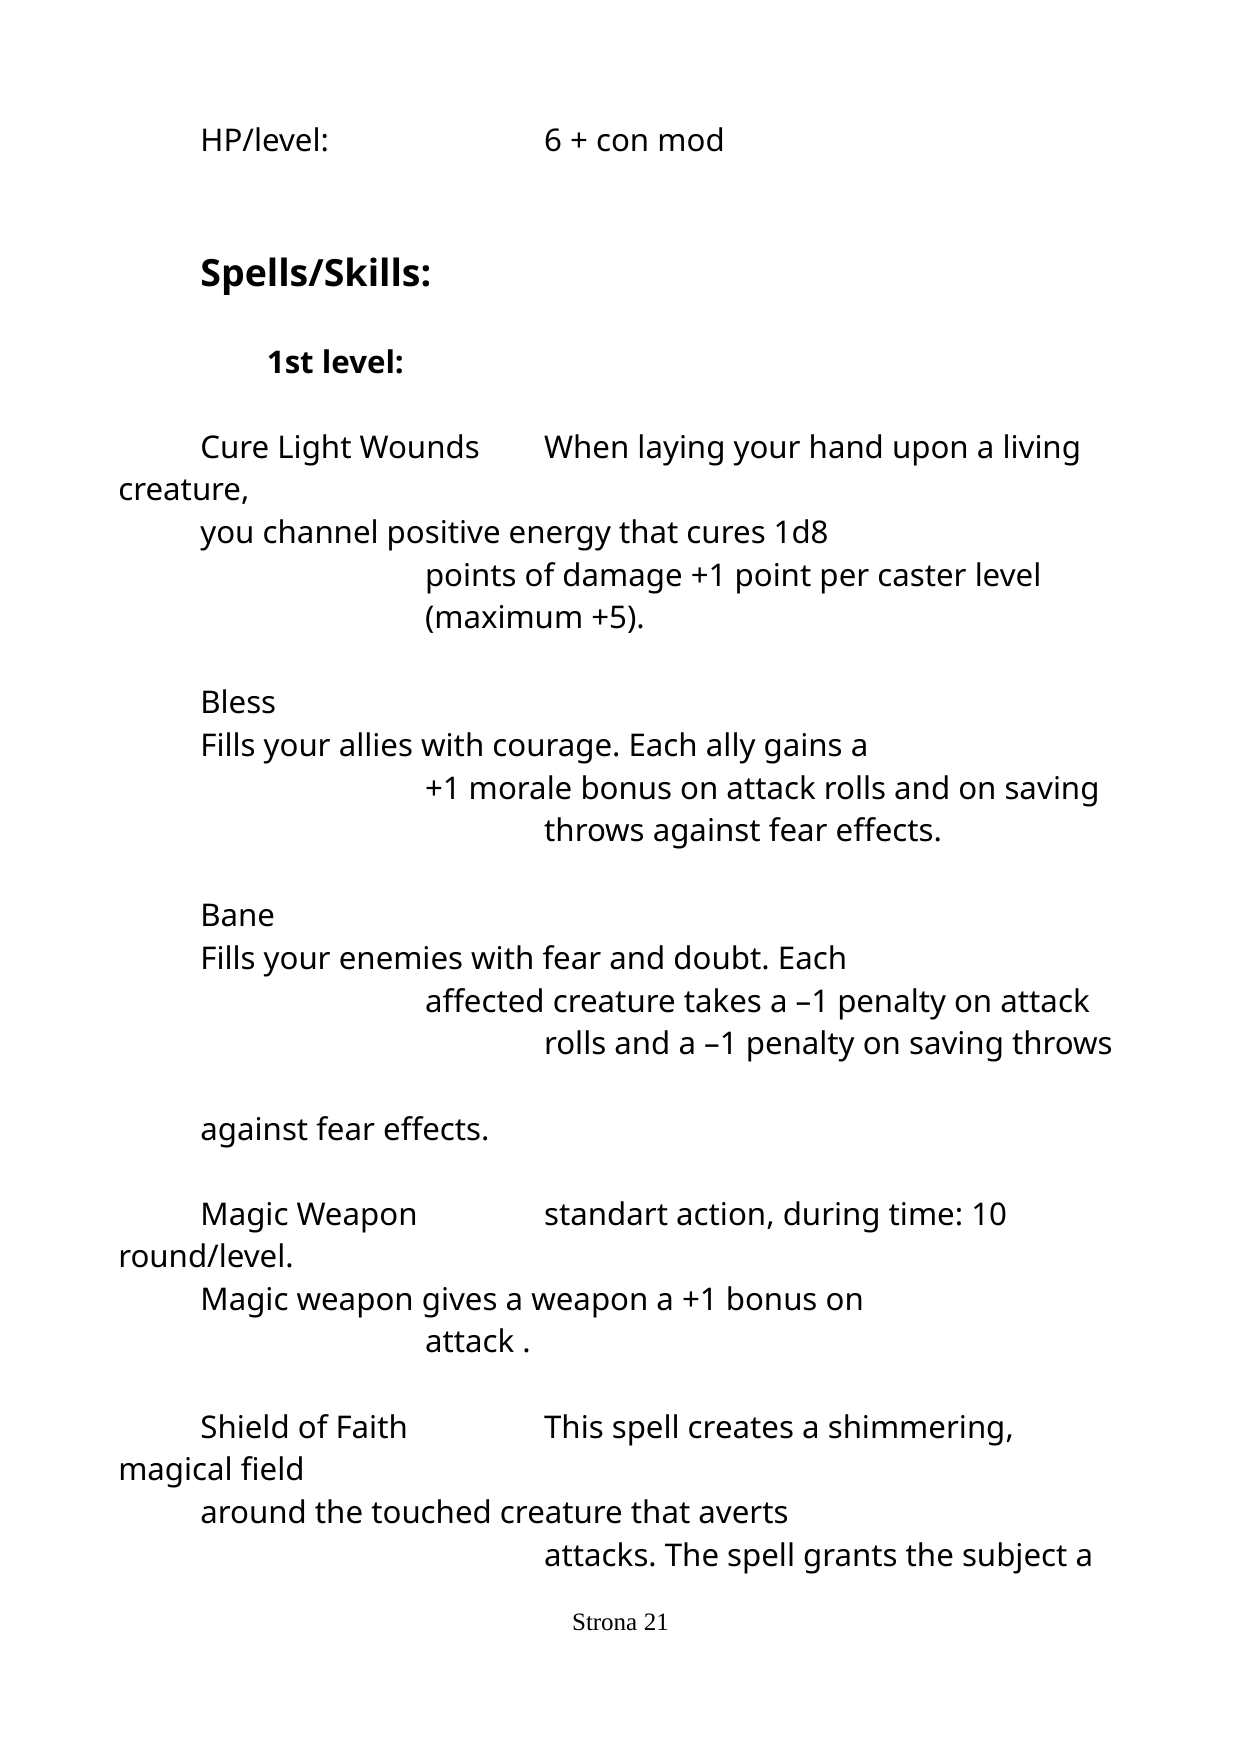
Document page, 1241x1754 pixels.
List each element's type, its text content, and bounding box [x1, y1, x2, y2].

text Bane Fills your enemies with fear and doubt. Each affected creature takes a –1 penalty on attack rolls and a –1 penalty on saving throws against fear effects. [118, 893, 1122, 1149]
text 1st level: [118, 339, 1122, 382]
text Spells/Skills: [118, 246, 1122, 297]
text Magic Weapon standart action, during time: 10 round/level. Magic weapon gives a weapon a +1 bonus on attack . [118, 1192, 1122, 1362]
text Shield of Faith This spell creates a shimmering, magical field around the touched creature that averts attacks. The spell grants the subject a [118, 1405, 1122, 1575]
text Cure Light Wounds When laying your hand upon a living creature, you channel positive energy that cures 1d8 points of damage +1 point per caster level (maximum +5). [118, 425, 1122, 638]
text Bless Fills your allies with courage. Each ally gains a +1 morale bonus on attack rolls and on saving throws against fear effects. [118, 680, 1122, 851]
text HP/level: 6 + con mod [118, 118, 1122, 161]
